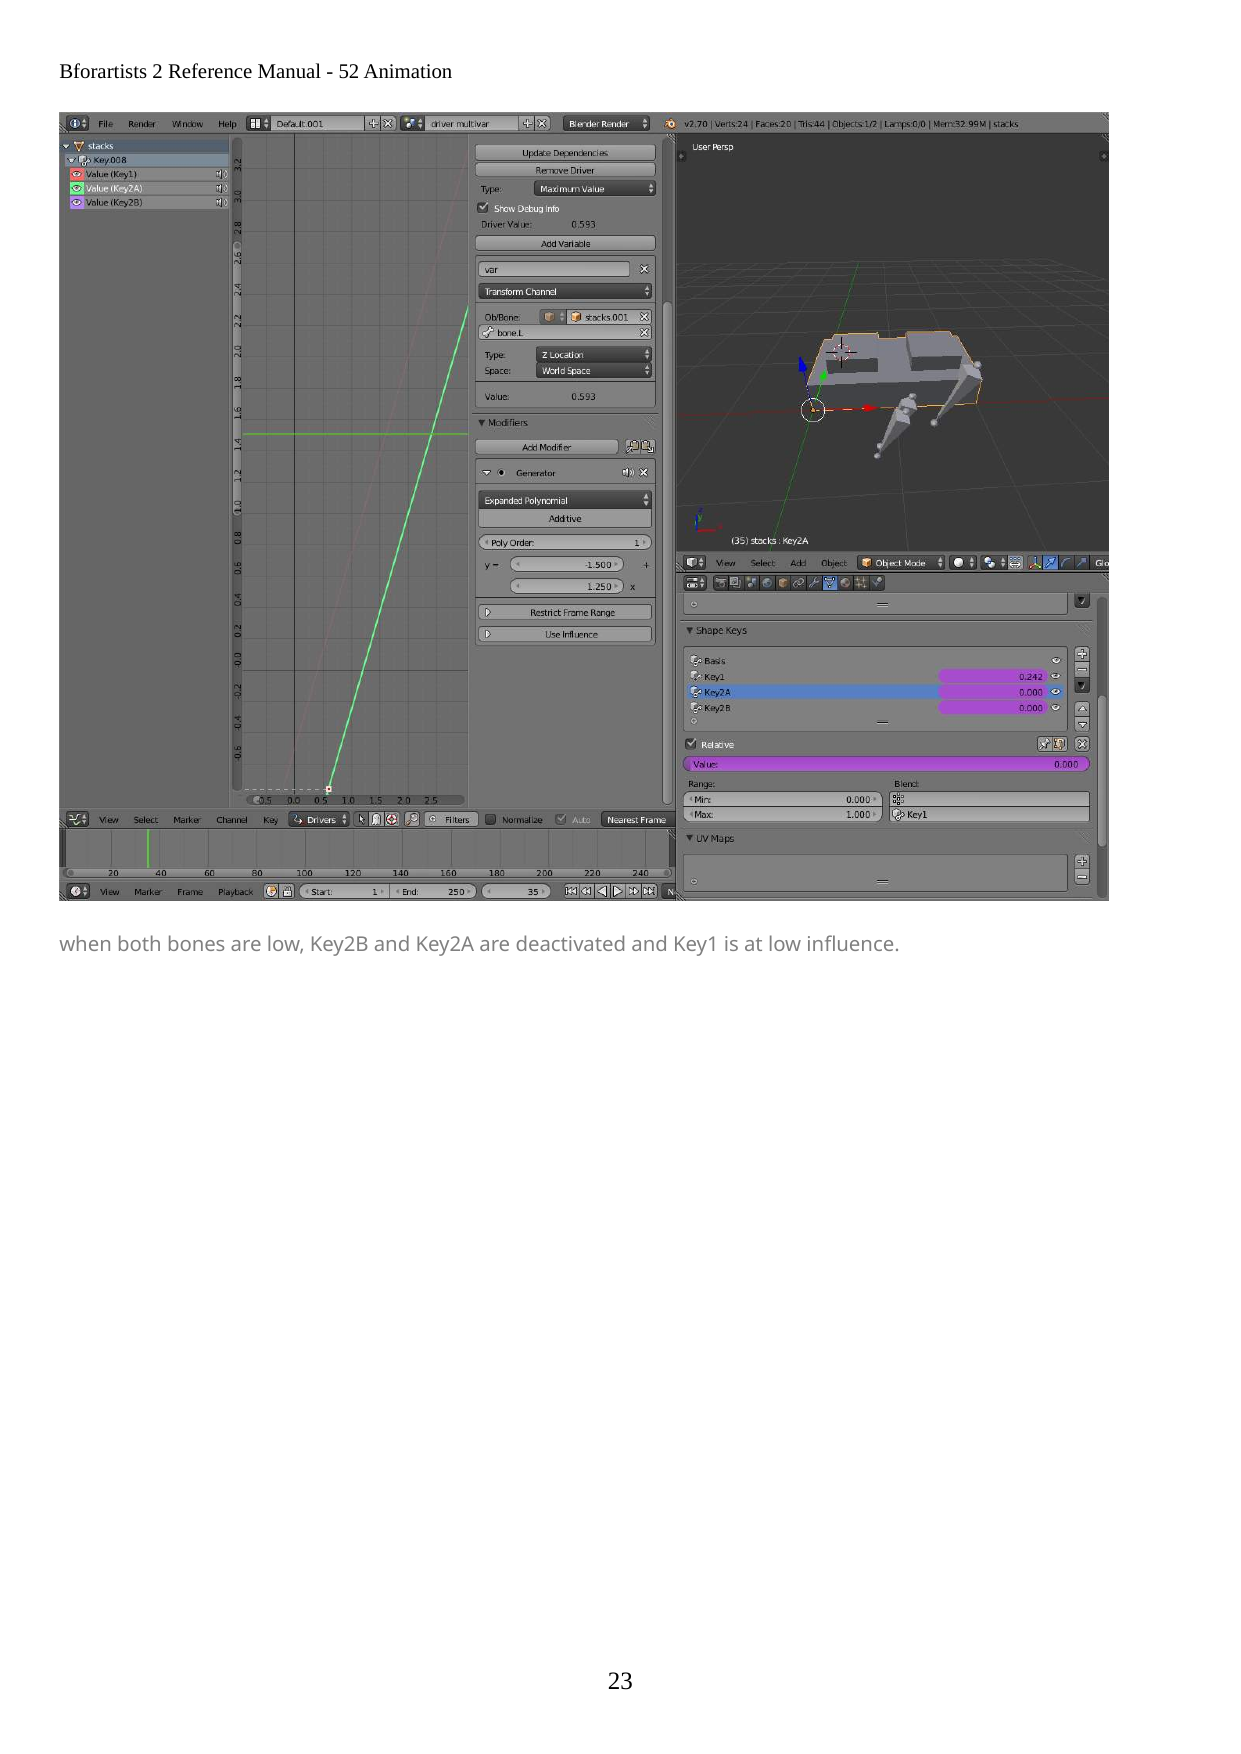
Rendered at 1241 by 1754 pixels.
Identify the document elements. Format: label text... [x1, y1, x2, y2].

text when both bones are low, Key2B and Key2A are deactivated and Key1 is at low influence. [59, 926, 1181, 957]
picture [59, 112, 1109, 901]
